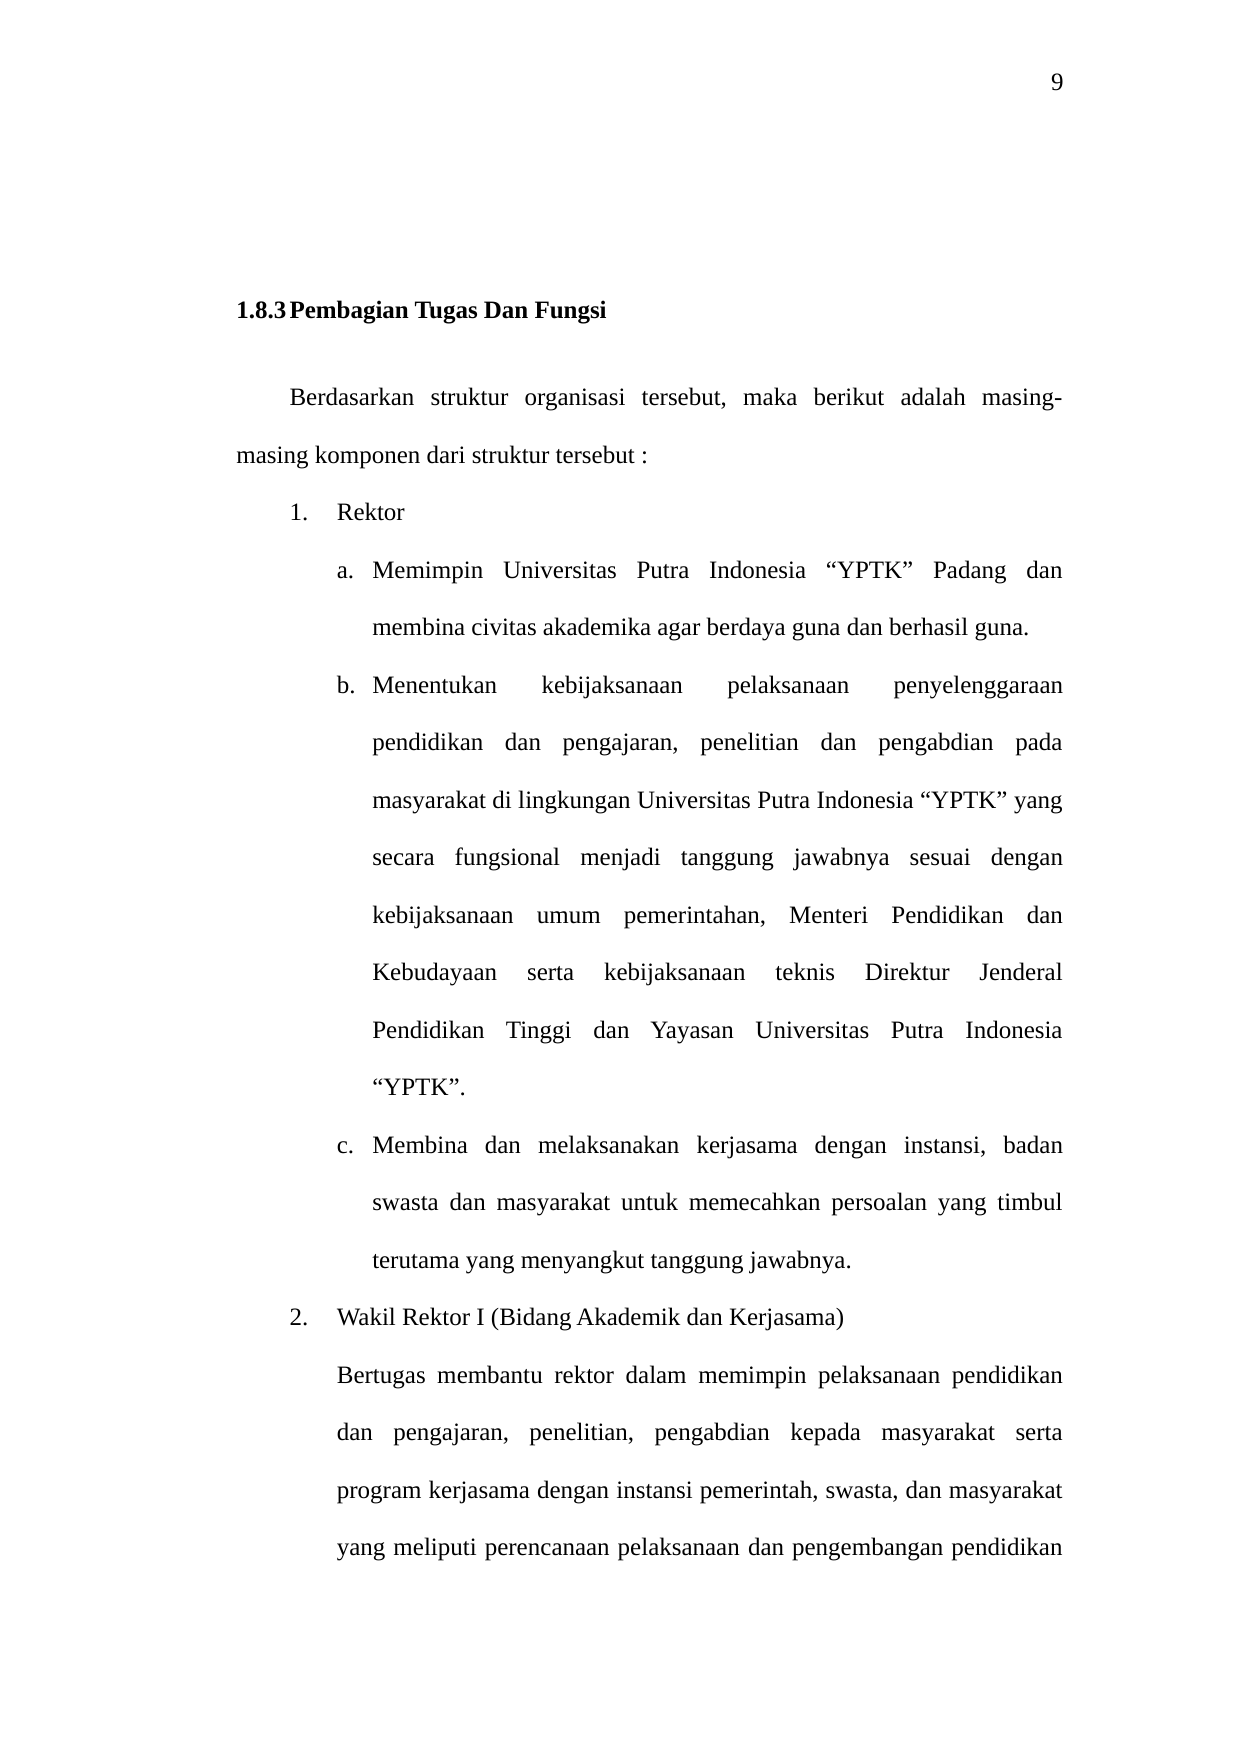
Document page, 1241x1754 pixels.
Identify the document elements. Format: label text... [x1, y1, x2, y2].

list Menentukan kebijaksanaan pelaksanaan penyelenggaraan pendidikan dan pengajaran, penelitian dan pengabdian pada masyarakat di lingkungan Universitas Putra Indonesia “YPTK” yang secara fungsional menjadi tanggung jawabnya sesuai dengan kebijaksanaan umum pemerintahan, Menteri Pendidikan dan Kebudayaan serta kebijaksanaan teknis Direktur Jenderal Pendidikan Tinggi dan Yayasan Universitas Putra Indonesia “YPTK”. [337, 670, 1063, 1101]
list Membina dan melaksanakan kerjasama dengan instansi, badan swasta dan masyarakat untuk memecahkan persoalan yang timbul terutama yang menyangkut tanggung jawabnya. [337, 1130, 1063, 1273]
list Bertugas membantu rektor dalam memimpin pelaksanaan pendidikan dan pengajaran, penelitian, pengabdian kepada masyarakat serta program kerjasama dengan instansi pemerintah, swasta, dan masyarakat yang meliputi perencanaan pelaksanaan dan pengembangan pendidikan [289, 1360, 1063, 1561]
list Wakil Rektor I (Bidang Akademik dan Kerjasama) [289, 1302, 1063, 1331]
subtitle 1.8.3 Pembagian Tugas Dan Fungsi [236, 295, 1063, 324]
list Rektor [289, 497, 1063, 526]
list Memimpin Universitas Putra Indonesia “YPTK” Padang dan membina civitas akademika agar berdaya guna dan berhasil guna. [337, 555, 1063, 641]
text Berdasarkan struktur organisasi tersebut, maka berikut adalah masing-masing komponen dari struktur tersebut : [236, 382, 1063, 468]
